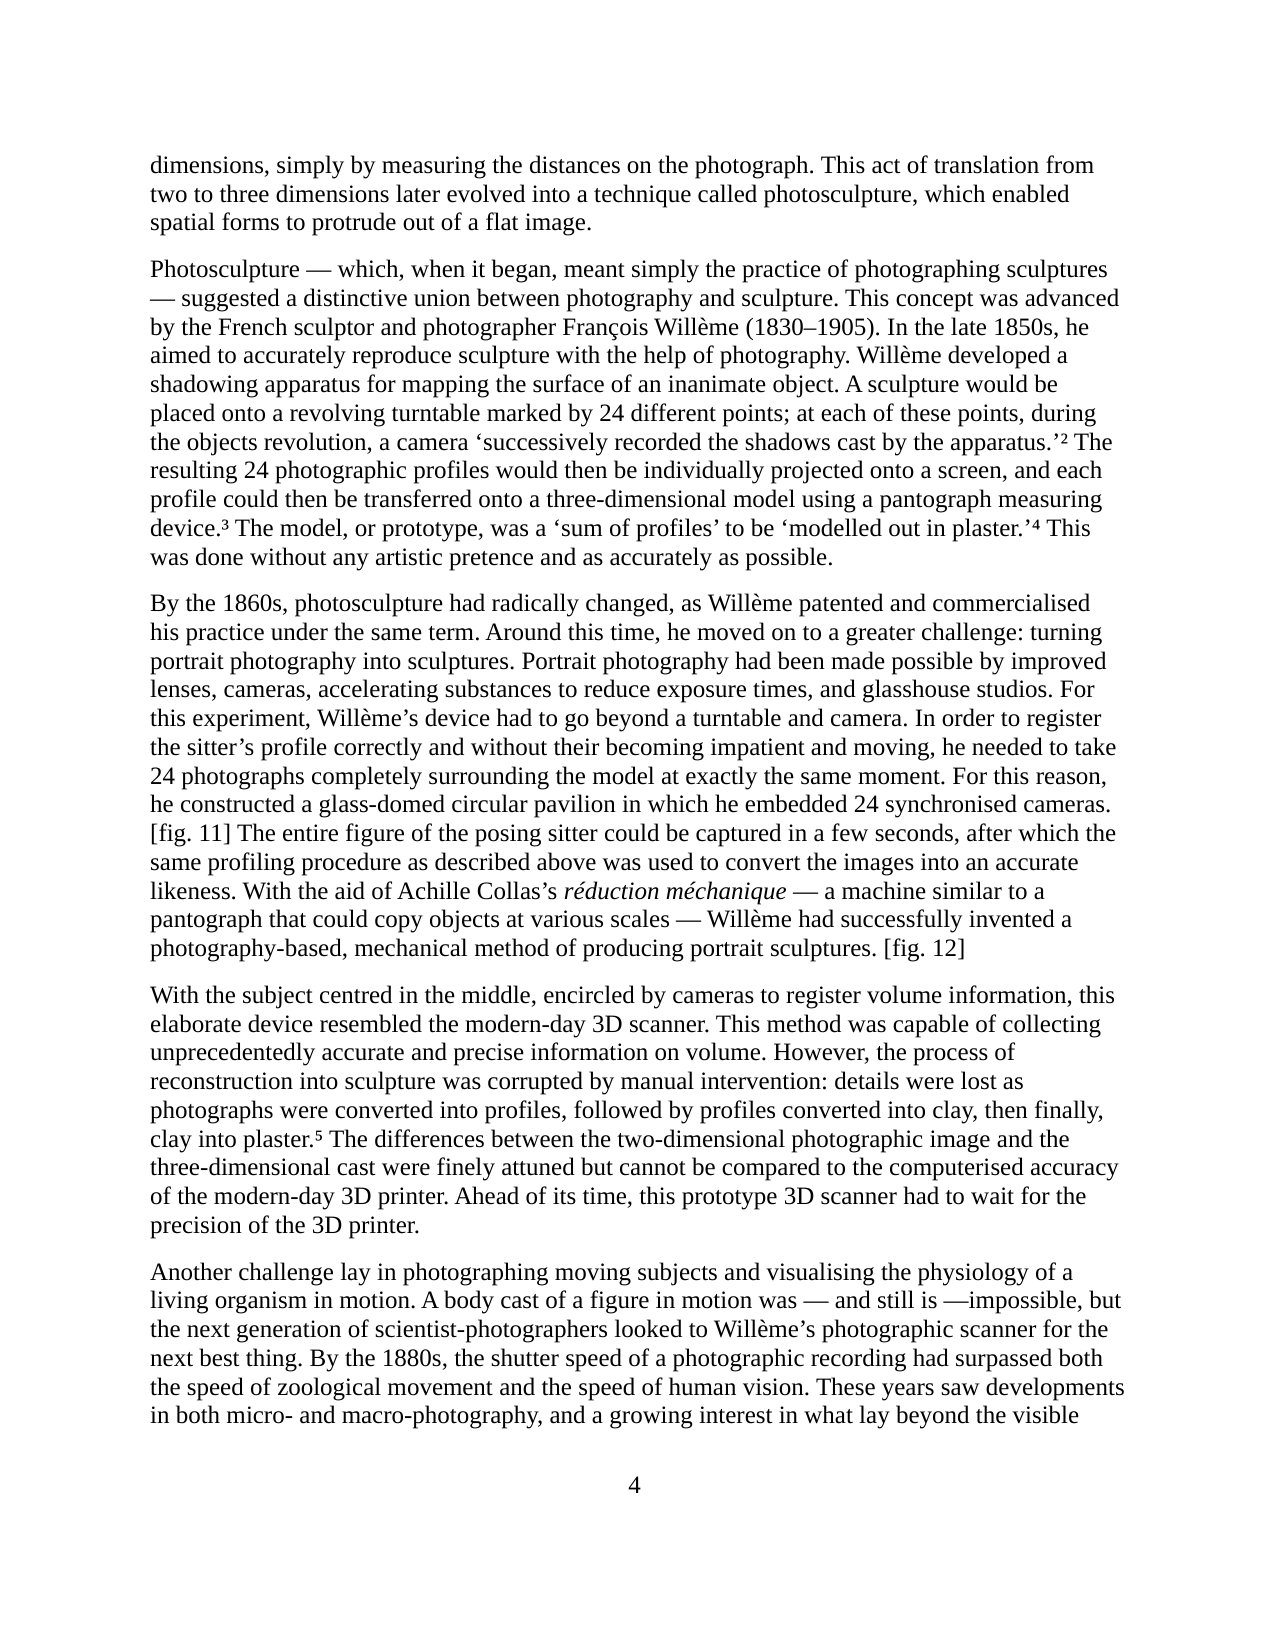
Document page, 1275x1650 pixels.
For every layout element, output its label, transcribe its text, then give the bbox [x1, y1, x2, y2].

text By the 1860s, photosculpture had radically changed, as Willème patented and commercialised his practice under the same term. Around this time, he moved on to a greater challenge: turning portrait photography into sculptures. Portrait photography had been made possible by improved lenses, cameras, accelerating substances to reduce exposure times, and glasshouse studios. For this experiment, Willème’s device had to go beyond a turntable and camera. In order to register the sitter’s profile correctly and without their becoming impatient and moving, he needed to take 24 photographs completely surrounding the model at exactly the same moment. For this reason, he constructed a glass-domed circular pavilion in which he embedded 24 synchronised cameras. [fig. 11] The entire figure of the posing sitter could be captured in a few seconds, after which the same profiling procedure as described above was used to convert the images into an accurate likeness. With the aid of Achille Collas’s réduction méchanique — a machine similar to a pantograph that could copy objects at various scales — Willème had successfully invented a photography-based, mechanical method of producing portrait sculptures. [fig. 12] [150, 588, 1125, 962]
text With the subject centred in the middle, encircled by cameras to register volume information, this elaborate device resembled the modern-day 3D scanner. This method was capable of collecting unprecedentedly accurate and precise information on volume. However, the process of reconstruction into sculpture was corrupted by manual intervention: details were lost as photographs were converted into profiles, followed by profiles converted into clay, then finally, clay into plaster.⁵ The differences between the two-dimensional photographic image and the three-dimensional cast were finely attuned but cannot be compared to the computerised accuracy of the modern-day 3D printer. Ahead of its time, this prototype 3D scanner had to wait for the precision of the 3D printer. [150, 980, 1125, 1239]
text dimensions, simply by measuring the distances on the photograph. This act of translation from two to three dimensions later evolved into a technique called photosculpture, which enabled spatial forms to protrude out of a flat image. [150, 150, 1125, 236]
text Another challenge lay in photographing moving subjects and visualising the physiology of a living organism in motion. A body cast of a figure in motion was — and still is —impossible, but the next generation of scientist-photographers looked to Willème’s photographic scanner for the next best thing. By the 1880s, the shutter speed of a photographic recording had surpassed both the speed of zoological movement and the speed of human vision. These years saw developments in both micro- and macro-photography, and a growing interest in what lay beyond the visible [150, 1257, 1125, 1429]
text Photosculpture — which, when it began, meant simply the practice of photographing sculptures — suggested a distinctive union between photography and sculpture. This concept was advanced by the French sculptor and photographer François Willème (1830–1905). In the late 1850s, he aimed to accurately reproduce sculpture with the help of photography. Willème developed a shadowing apparatus for mapping the surface of an inanimate object. A sculpture would be placed onto a revolving turntable marked by 24 different points; at each of these points, during the objects revolution, a camera ‘successively recorded the shadows cast by the apparatus.’² The resulting 24 photographic profiles would then be individually projected onto a screen, and each profile could then be transferred onto a three-dimensional model using a pantograph measuring device.³ The model, or prototype, was a ‘sum of profiles’ to be ‘modelled out in plaster.’⁴ This was done without any artistic pretence and as accurately as possible. [150, 254, 1125, 570]
